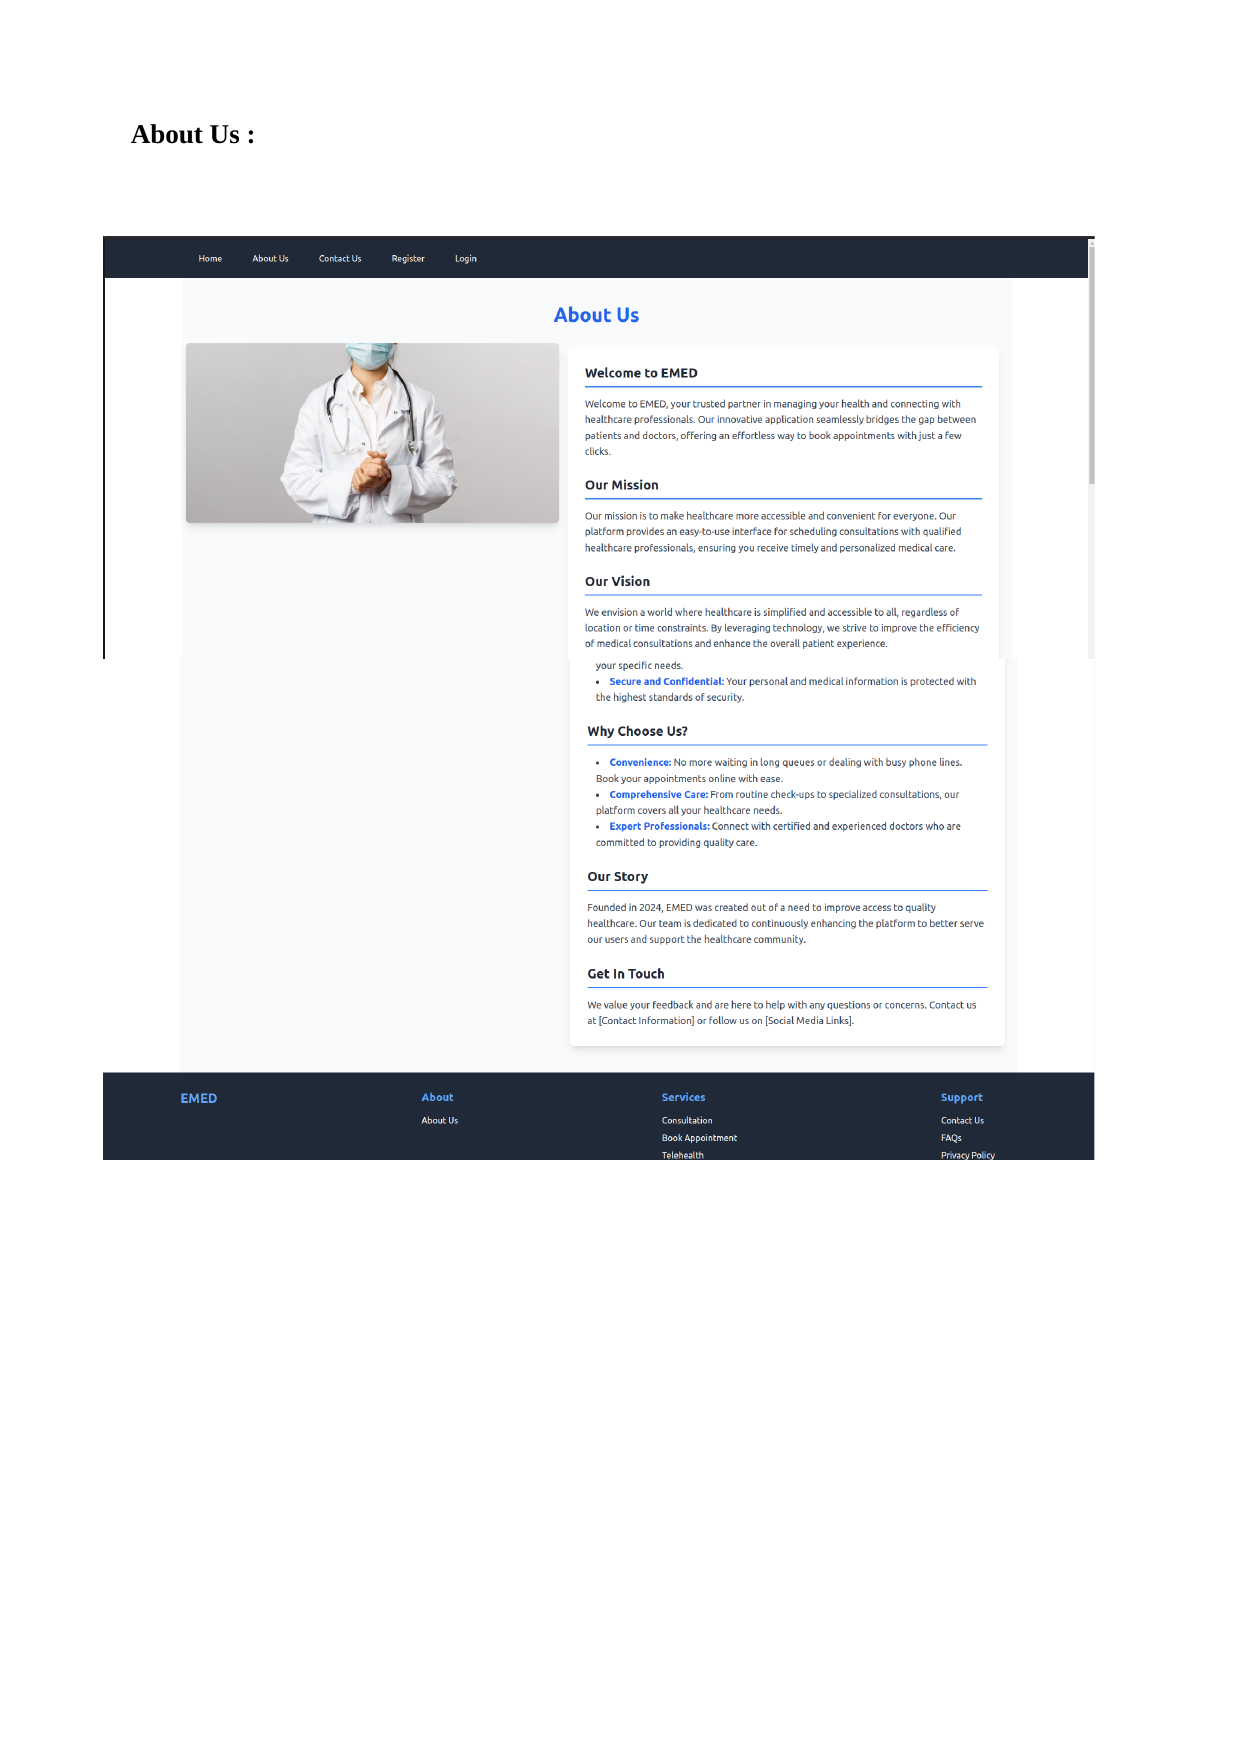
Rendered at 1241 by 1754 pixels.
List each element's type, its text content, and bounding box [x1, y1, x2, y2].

picture [103, 236, 1095, 1160]
text About Us : [131, 118, 1122, 149]
